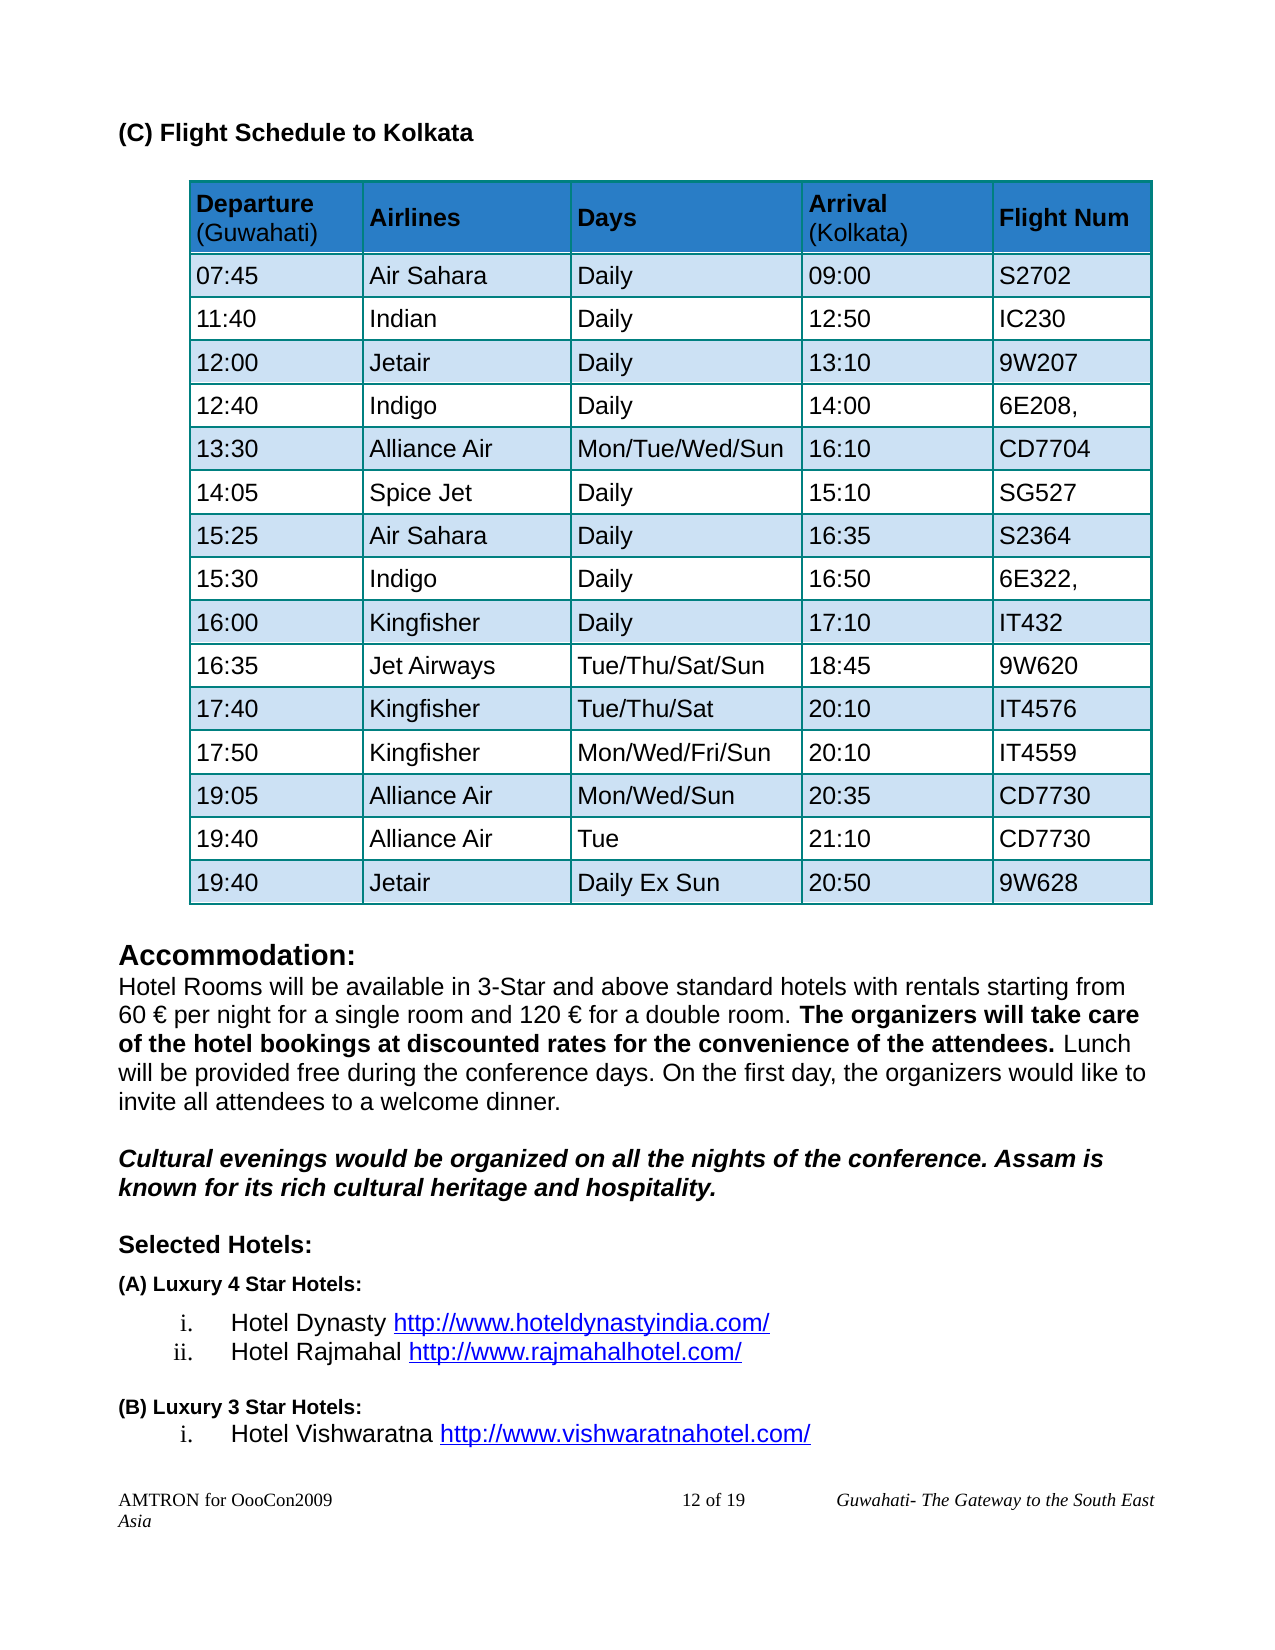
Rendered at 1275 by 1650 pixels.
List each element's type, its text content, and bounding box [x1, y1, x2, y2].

table_cell Daily [572, 255, 801, 296]
list Hotel Dynasty http://www.hoteldynastyindia.com/ [118, 1308, 1157, 1337]
table_cell Spice Jet [364, 471, 570, 512]
table_cell 20:35 [803, 775, 992, 816]
table_cell 6E322, [994, 558, 1150, 599]
list Hotel Rajmahal http://www.rajmahalhotel.com/ [118, 1337, 1157, 1366]
table_cell Tue [572, 818, 801, 859]
table_cell 16:00 [191, 601, 362, 642]
text Selected Hotels: [118, 1230, 1157, 1259]
table_cell 12:40 [191, 385, 362, 426]
table_cell SG527 [994, 471, 1150, 512]
text (C) Flight Schedule to Kolkata [118, 118, 1157, 147]
table_cell Alliance Air [364, 775, 570, 816]
table_cell 12:50 [803, 298, 992, 339]
table_header Days [572, 183, 801, 252]
table_cell 16:35 [803, 515, 992, 556]
table_cell 09:00 [803, 255, 992, 296]
text (A) Luxury 4 Star Hotels: [118, 1272, 1157, 1296]
table_cell Indigo [364, 385, 570, 426]
text Cultural evenings would be organized on all the nights of the conference. Assam is known for its rich cultural heritage and hospitality. [118, 1144, 1157, 1230]
table_cell 14:00 [803, 385, 992, 426]
table_cell 6E208, [994, 385, 1150, 426]
table_cell 19:40 [191, 818, 362, 859]
table_cell 9W628 [994, 861, 1150, 902]
table_cell 16:35 [191, 645, 362, 686]
table_cell 07:45 [191, 255, 362, 296]
list Hotel Vishwaratna http://www.vishwaratnahotel.com/ [118, 1418, 1157, 1447]
text Hotel Rooms will be available in 3-Star and above standard hotels with rentals starting from 60 € per night for a single room and 120 € for a double room. The organizers will take care of the hotel bookings at discounted rates for the convenience of the attendees. Lunch will be provided free during the conference days. On the first day, the organizers would like to invite all attendees to a welcome dinner. [118, 972, 1157, 1115]
table_cell Alliance Air [364, 428, 570, 469]
table_cell Kingfisher [364, 688, 570, 729]
table_cell CD7730 [994, 775, 1150, 816]
table_cell Tue/Thu/Sat [572, 688, 801, 729]
table_cell Indigo [364, 558, 570, 599]
table_cell IT4559 [994, 731, 1150, 772]
table_cell Daily Ex Sun [572, 861, 801, 902]
table_cell 15:25 [191, 515, 362, 556]
table_cell Alliance Air [364, 818, 570, 859]
table_cell Daily [572, 385, 801, 426]
table_cell 19:05 [191, 775, 362, 816]
table_cell Daily [572, 601, 801, 642]
table_cell Mon/Tue/Wed/Sun [572, 428, 801, 469]
table_cell 20:50 [803, 861, 992, 902]
table_cell S2364 [994, 515, 1150, 556]
table_cell Air Sahara [364, 255, 570, 296]
table_cell 19:40 [191, 861, 362, 902]
table_cell Daily [572, 515, 801, 556]
table_cell Kingfisher [364, 601, 570, 642]
table_cell 12:00 [191, 341, 362, 382]
table_cell 17:50 [191, 731, 362, 772]
table_cell 15:30 [191, 558, 362, 599]
table_cell S2702 [994, 255, 1150, 296]
table_header Arrival (Kolkata) [803, 183, 992, 252]
table_header Airlines [364, 183, 570, 252]
table_cell 20:10 [803, 688, 992, 729]
table_cell Daily [572, 341, 801, 382]
table_cell 13:30 [191, 428, 362, 469]
table_cell Jetair [364, 861, 570, 902]
table_cell Indian [364, 298, 570, 339]
table_cell IT432 [994, 601, 1150, 642]
table_cell CD7730 [994, 818, 1150, 859]
table_cell 18:45 [803, 645, 992, 686]
table_cell 17:10 [803, 601, 992, 642]
table_header Flight Num [994, 183, 1150, 252]
table_header Departure (Guwahati) [191, 183, 362, 252]
table_cell Mon/Wed/Sun [572, 775, 801, 816]
table_cell Jetair [364, 341, 570, 382]
table_cell Daily [572, 471, 801, 512]
table_cell 16:10 [803, 428, 992, 469]
table_cell 20:10 [803, 731, 992, 772]
table_cell CD7704 [994, 428, 1150, 469]
table_cell Jet Airways [364, 645, 570, 686]
table_cell 16:50 [803, 558, 992, 599]
text Accommodation: [118, 938, 1157, 972]
table_cell Air Sahara [364, 515, 570, 556]
table_cell 14:05 [191, 471, 362, 512]
table_cell Tue/Thu/Sat/Sun [572, 645, 801, 686]
table_cell 21:10 [803, 818, 992, 859]
table_cell 9W207 [994, 341, 1150, 382]
table_cell IC230 [994, 298, 1150, 339]
table_cell Kingfisher [364, 731, 570, 772]
table_cell Daily [572, 558, 801, 599]
table_cell 15:10 [803, 471, 992, 512]
text (B) Luxury 3 Star Hotels: [118, 1394, 1157, 1418]
table_cell Daily [572, 298, 801, 339]
table_cell Mon/Wed/Fri/Sun [572, 731, 801, 772]
table_cell 17:40 [191, 688, 362, 729]
table_cell IT4576 [994, 688, 1150, 729]
table_cell 13:10 [803, 341, 992, 382]
table_cell 11:40 [191, 298, 362, 339]
table_cell 9W620 [994, 645, 1150, 686]
